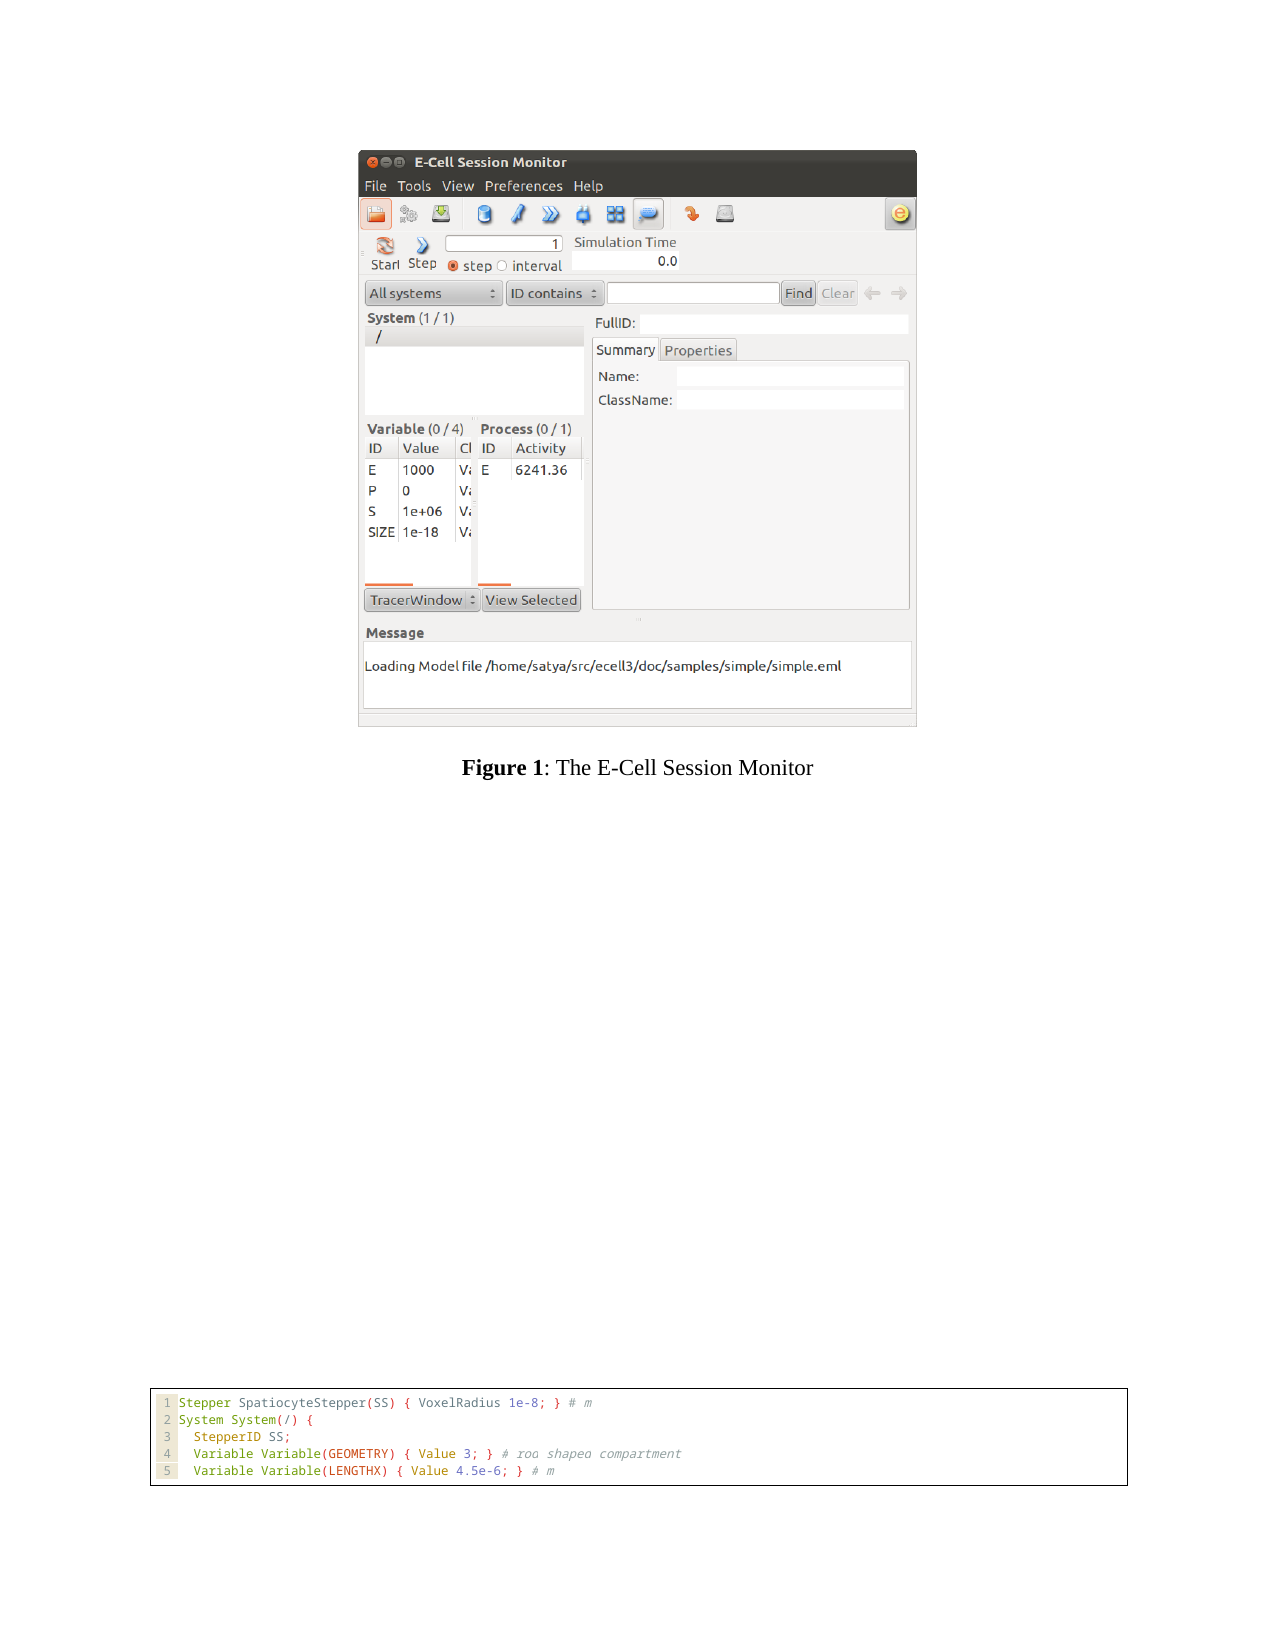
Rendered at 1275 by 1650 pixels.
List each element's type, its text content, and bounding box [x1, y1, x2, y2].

table_header 1 Stepper SpatiocyteStepper(SS) { VoxelRadius 1e-8; } # m 2 System System(/) { 3 StepperID SS; 4 Variable Variable(GEOMETRY) { Value 3; } # rod shaped compartment 5 Variable Variable(LENGTHX) { Value 4.5e-6; } # m [151, 1389, 1127, 1485]
text Figure 1: The E-Cell Session Monitor [150, 754, 1125, 781]
picture [358, 150, 917, 727]
